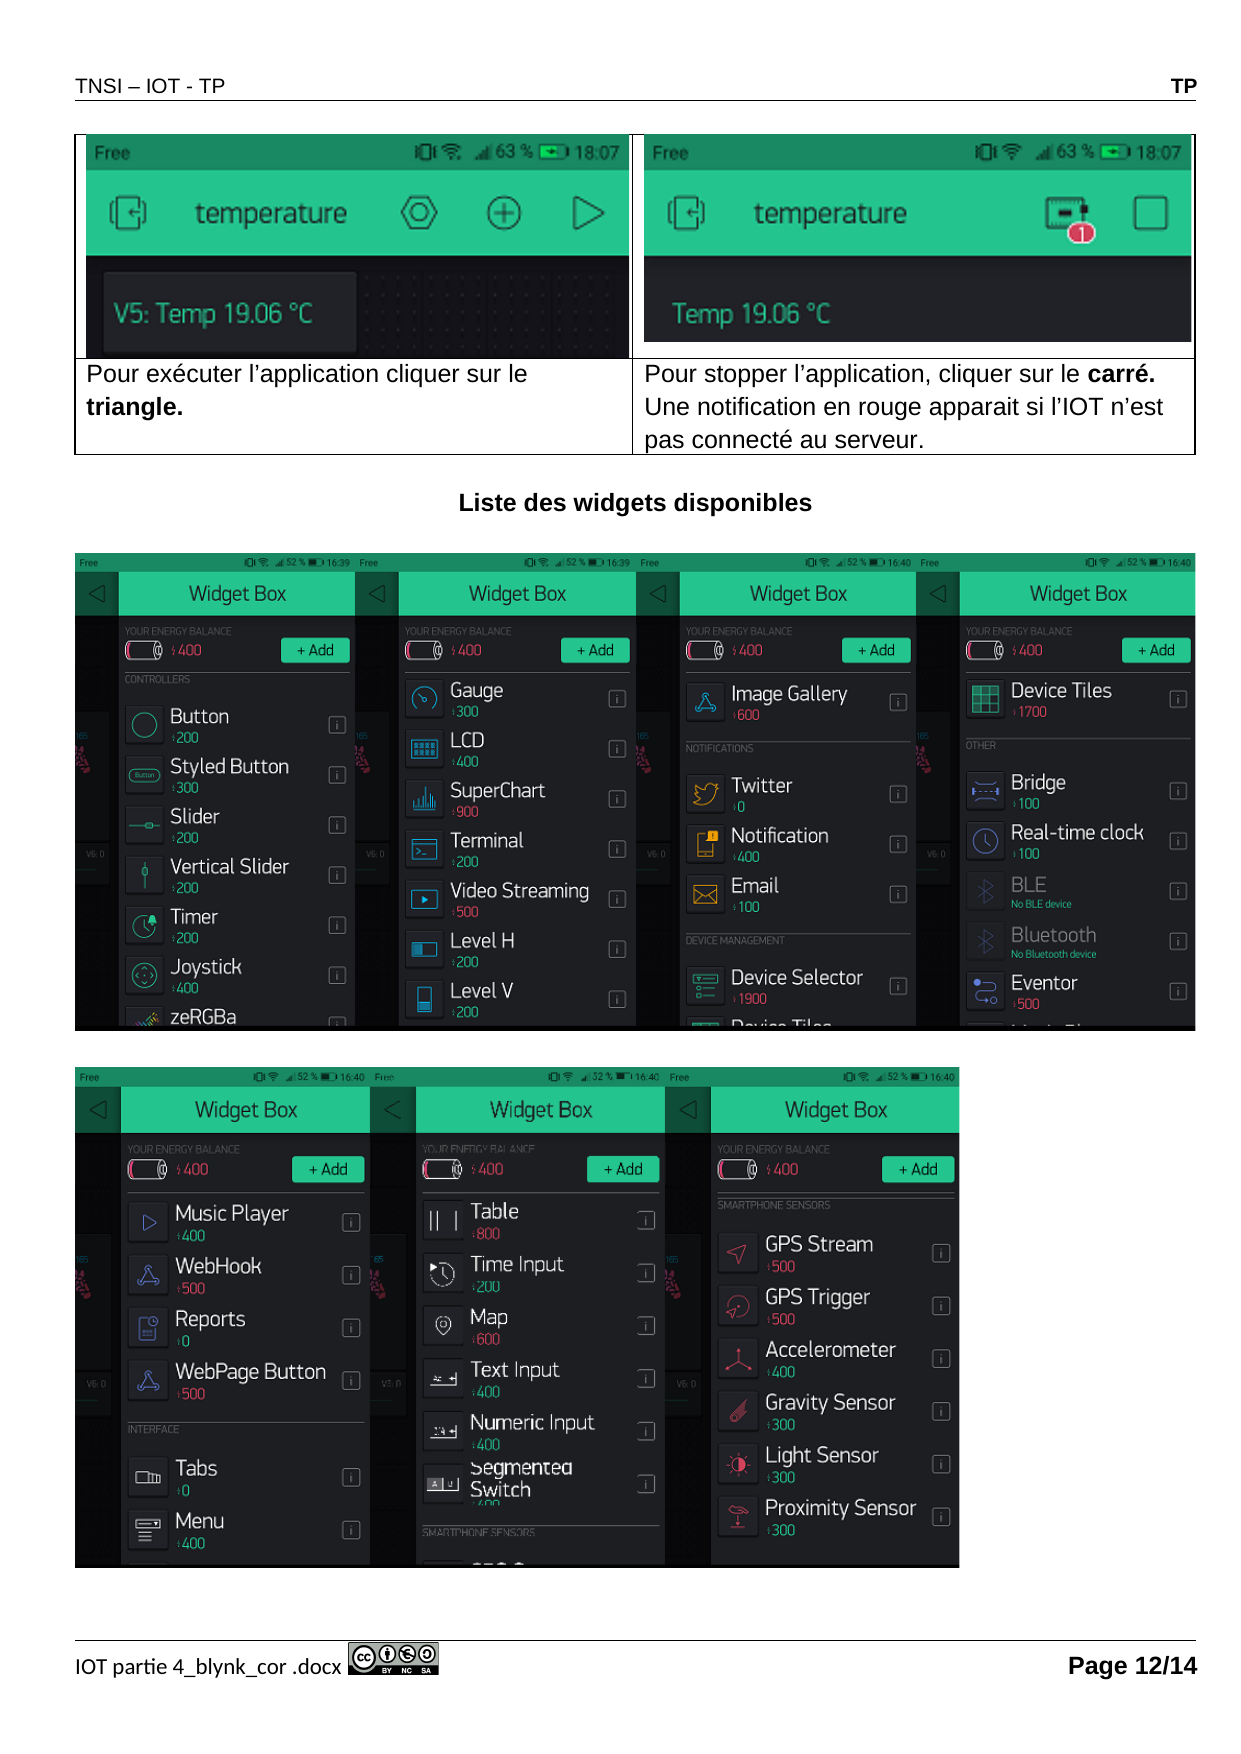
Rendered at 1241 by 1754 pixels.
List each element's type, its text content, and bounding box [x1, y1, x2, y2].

table_header [76, 135, 86, 358]
picture [75, 553, 1196, 1031]
table_cell Pour exécuter l’application cliquer sur le triangle. [76, 359, 632, 453]
picture [75, 1067, 960, 1568]
table_cell Pour stopper l’application, cliquer sur le carré. Une notification en rouge apparait si l’IOT n’est pas connecté au serveur. [633, 359, 1194, 453]
picture [348, 1642, 439, 1675]
text Liste des widgets disponibles [75, 488, 1196, 516]
table_header [633, 135, 1194, 358]
